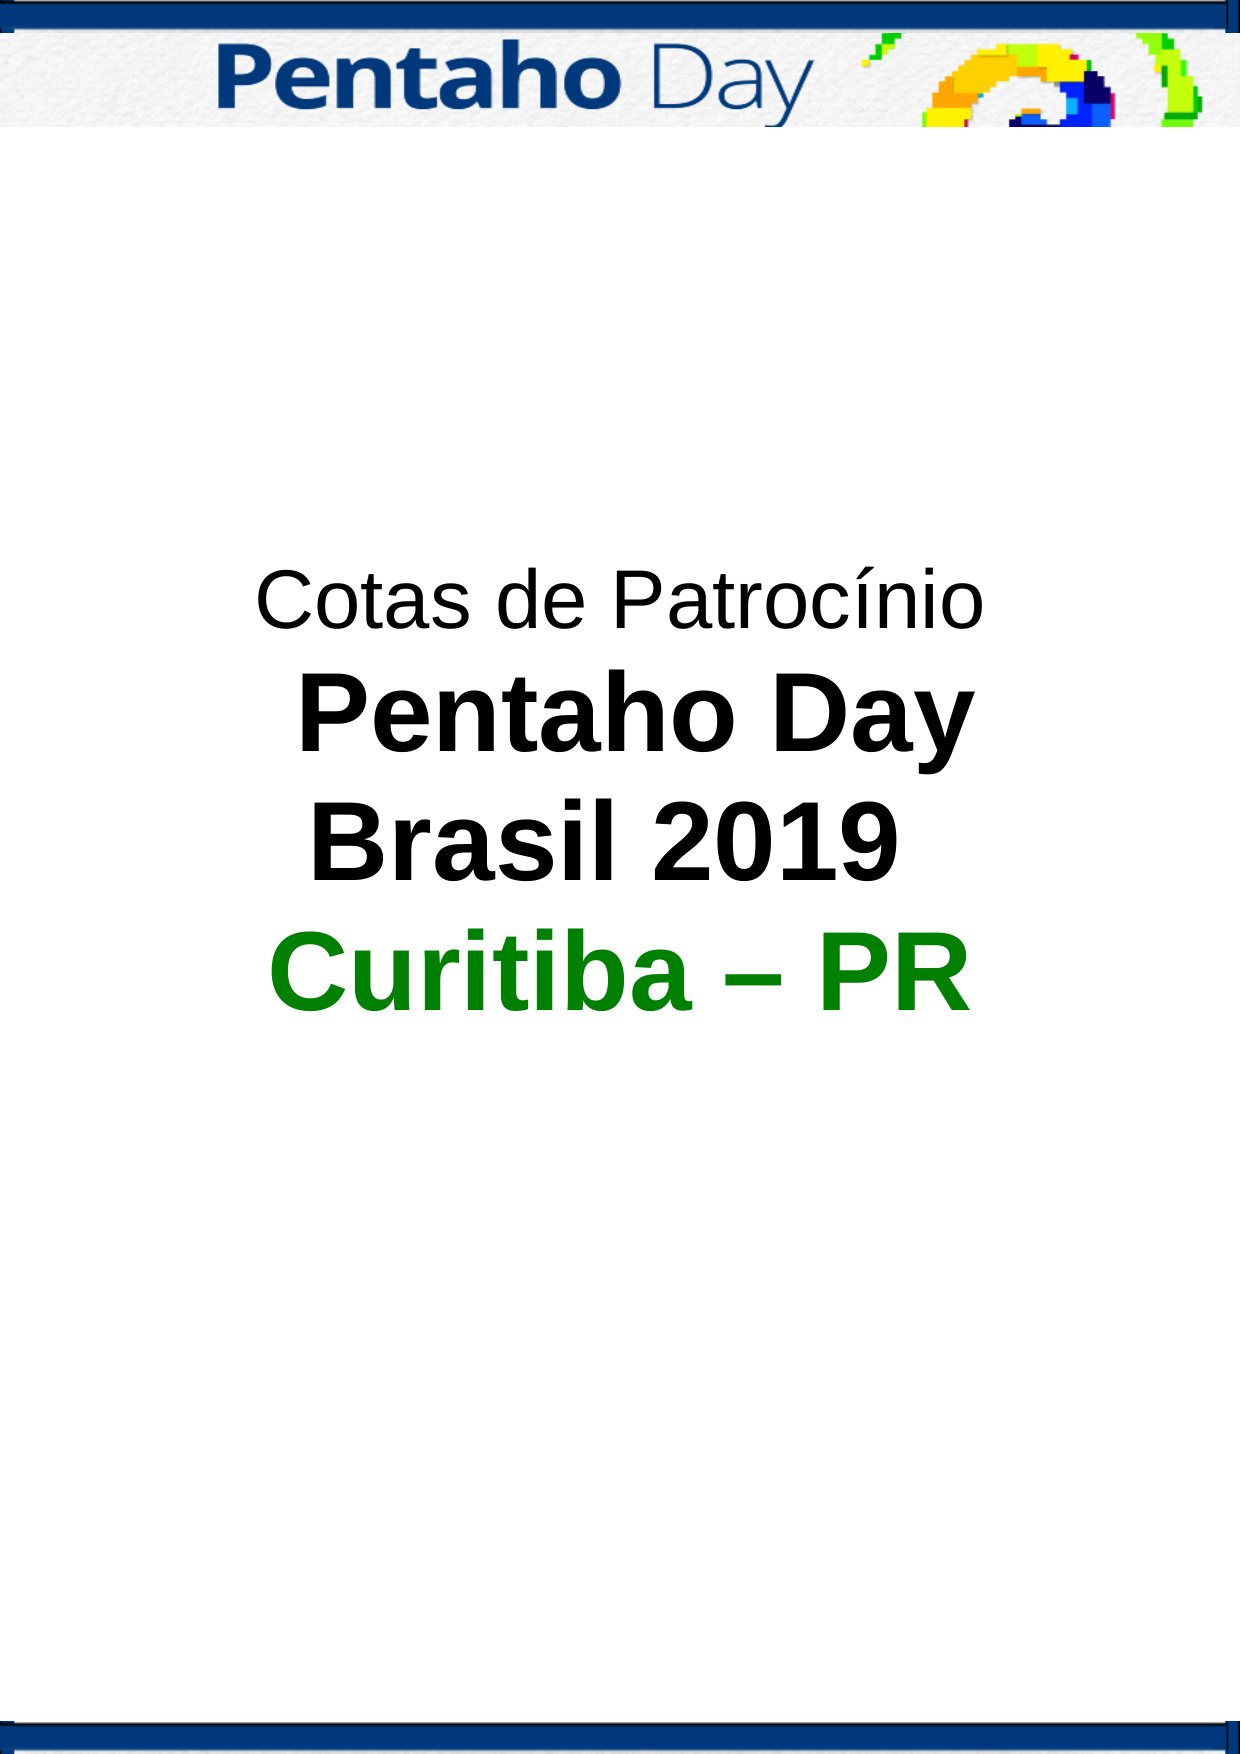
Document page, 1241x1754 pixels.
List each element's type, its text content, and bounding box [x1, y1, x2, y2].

text Curitiba – PR [118, 905, 1122, 1034]
picture [0, 0, 1240, 127]
picture [0, 1721, 1240, 1754]
text Cotas de Patrocínio [118, 550, 1122, 646]
text Pentaho Day Brasil 2019 [118, 646, 1122, 905]
